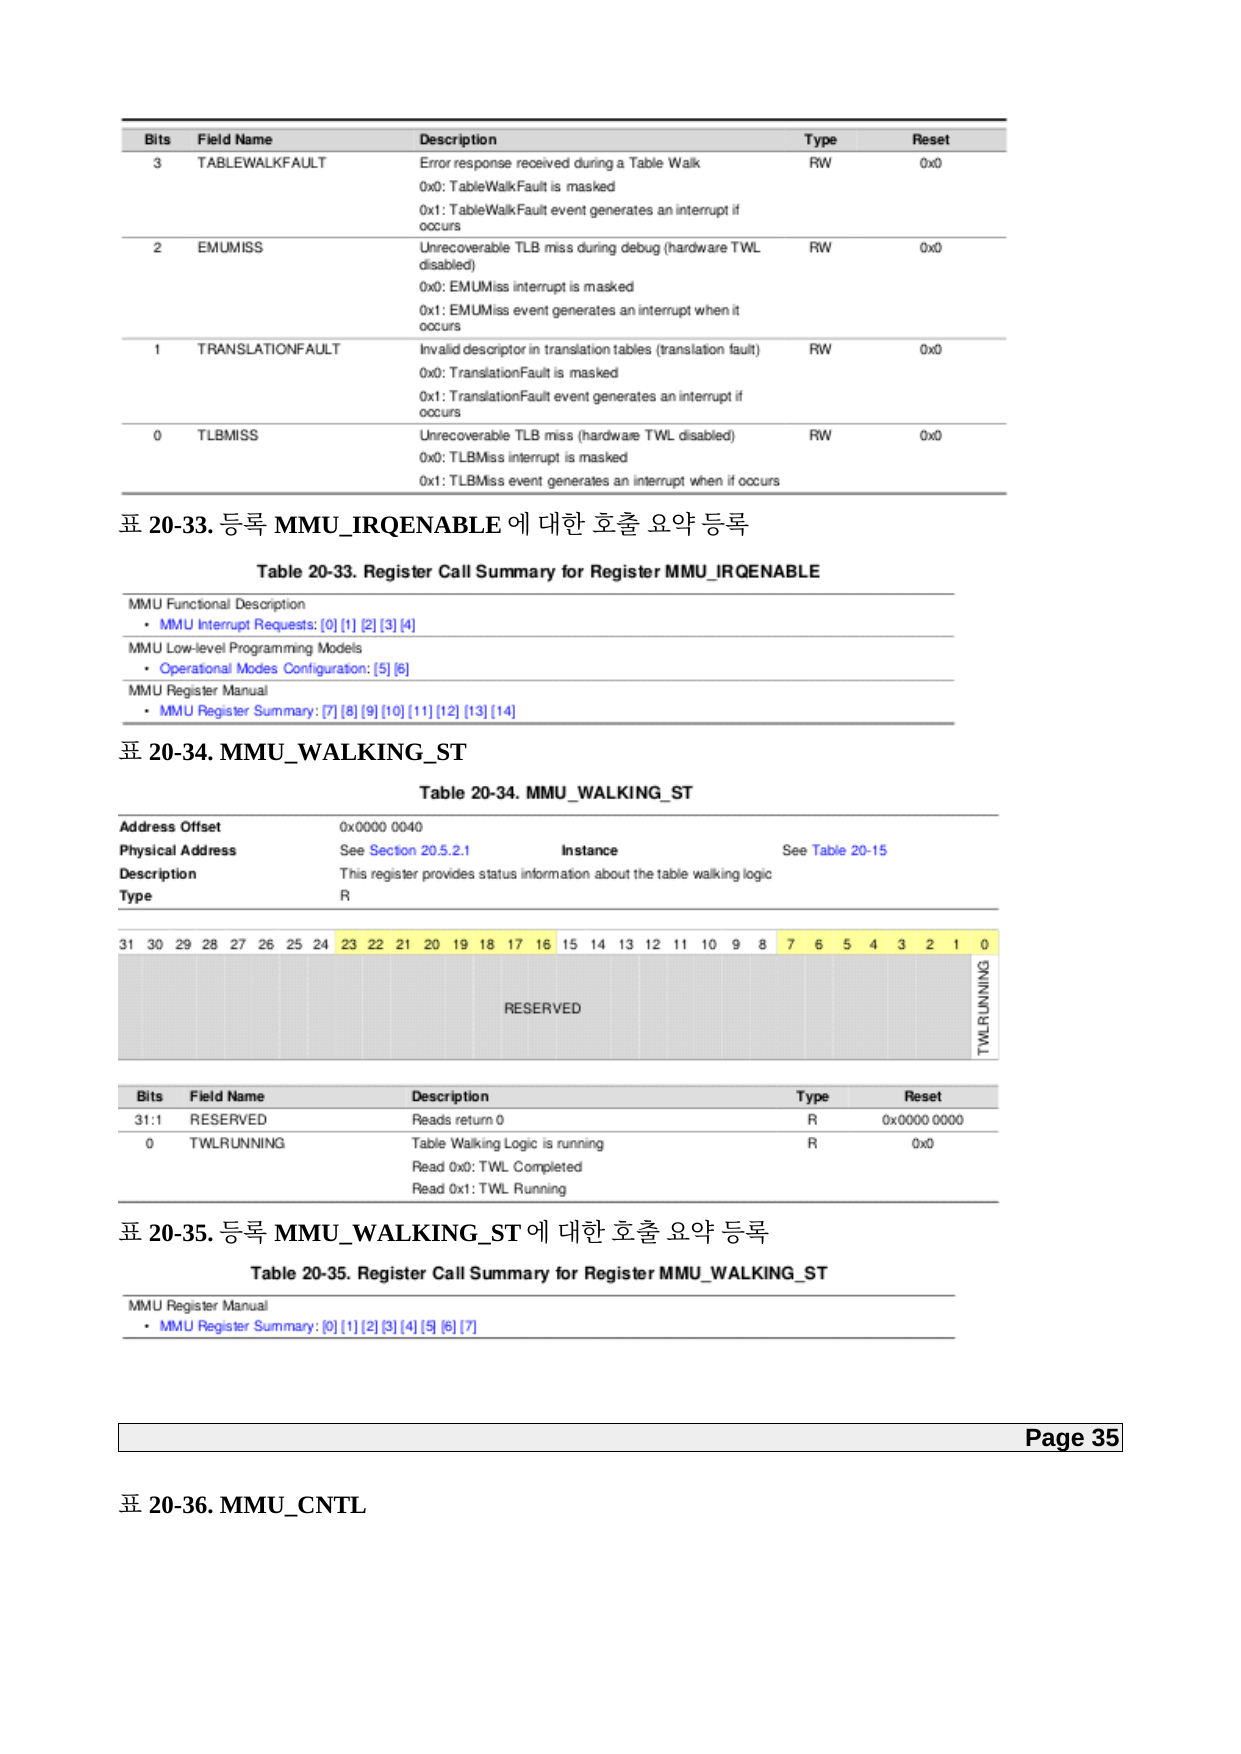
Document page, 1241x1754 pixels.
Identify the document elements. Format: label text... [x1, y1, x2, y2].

text 표 20-33. 등록 MMU_IRQENABLE에 대한 호출 요약 등록 [118, 505, 1122, 541]
table_header Page 35 [119, 1424, 1122, 1451]
text 표 20-35. 등록 MMU_WALKING_ST에 대한 호출 요약 등록 [118, 1213, 1122, 1249]
text 표 20-36. MMU_CNTL [118, 1485, 1122, 1521]
text 표 20-34. MMU_WALKING_ST [118, 732, 1122, 768]
